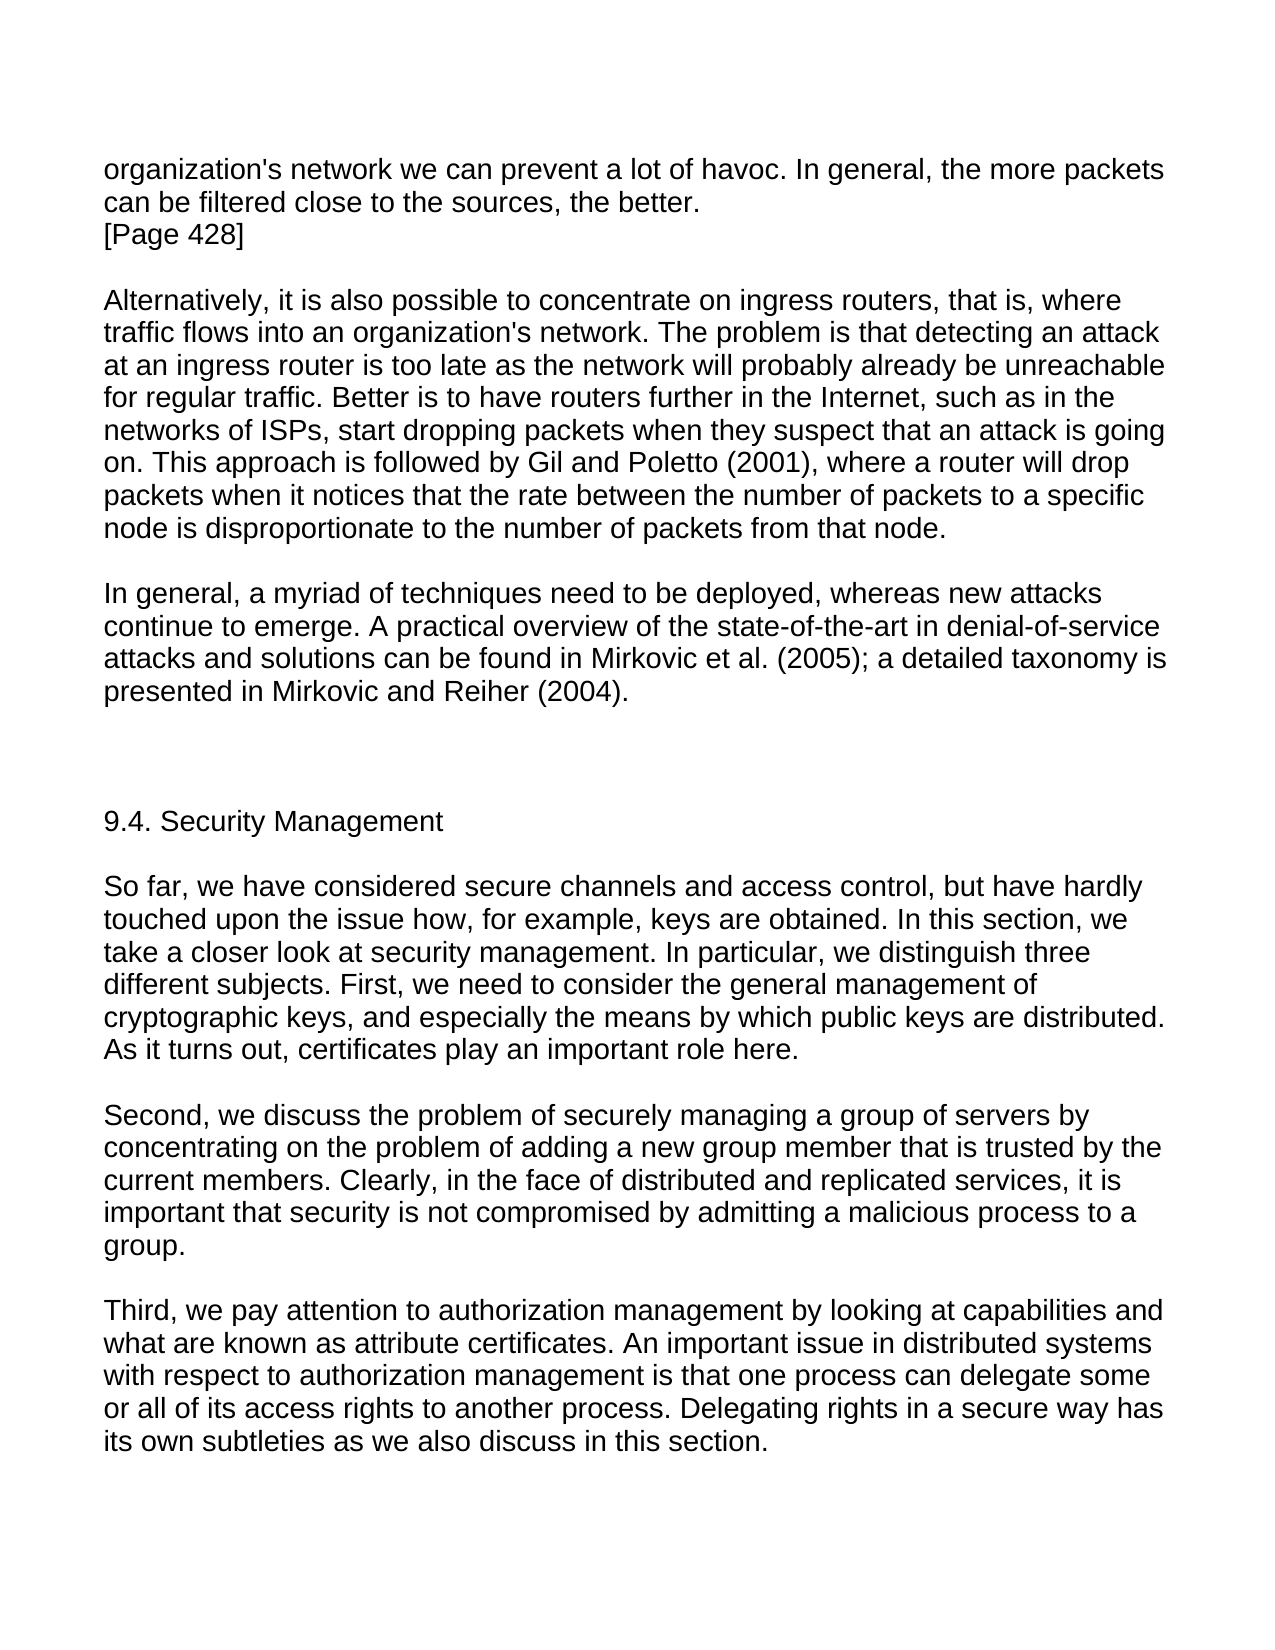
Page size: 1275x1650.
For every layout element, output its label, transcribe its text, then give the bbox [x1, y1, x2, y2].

text Second, we discuss the problem of securely managing a group of servers by concentrating on the problem of adding a new group member that is trusted by the current members. Clearly, in the face of distributed and replicated services, it is important that security is not compromised by admitting a malicious process to a group. [103, 1098, 1172, 1262]
text 9.4. Security Management [103, 805, 1172, 838]
text [Page 428] [103, 218, 1172, 251]
text In general, a myriad of techniques need to be deployed, whereas new attacks continue to emerge. A practical overview of the state-of-the-art in denial-of-service attacks and solutions can be found in Mirkovic et al. (2005); a detailed taxonomy is presented in Mirkovic and Reiher (2004). [103, 577, 1172, 707]
text So far, we have considered secure channels and access control, but have hardly touched upon the issue how, for example, keys are obtained. In this section, we take a closer look at security management. In particular, we distinguish three different subjects. First, we need to consider the general management of cryptographic keys, and especially the means by which public keys are distributed. As it turns out, certificates play an important role here. [103, 870, 1172, 1066]
text Third, we pay attention to authorization management by looking at capabilities and what are known as attribute certificates. An important issue in distributed systems with respect to authorization management is that one process can delegate some or all of its access rights to another process. Delegating rights in a secure way has its own subtleties as we also discuss in this section. [103, 1294, 1172, 1457]
text organization's network we can prevent a lot of havoc. In general, the more packets can be filtered close to the sources, the better. [103, 153, 1172, 218]
text Alternatively, it is also possible to concentrate on ingress routers, that is, where traffic flows into an organization's network. The problem is that detecting an attack at an ingress router is too late as the network will probably already be unreachable for regular traffic. Better is to have routers further in the Internet, such as in the networks of ISPs, start dropping packets when they suspect that an attack is going on. This approach is followed by Gil and Poletto (2001), where a router will drop packets when it notices that the rate between the number of packets to a specific node is disproportionate to the number of packets from that node. [103, 283, 1172, 544]
